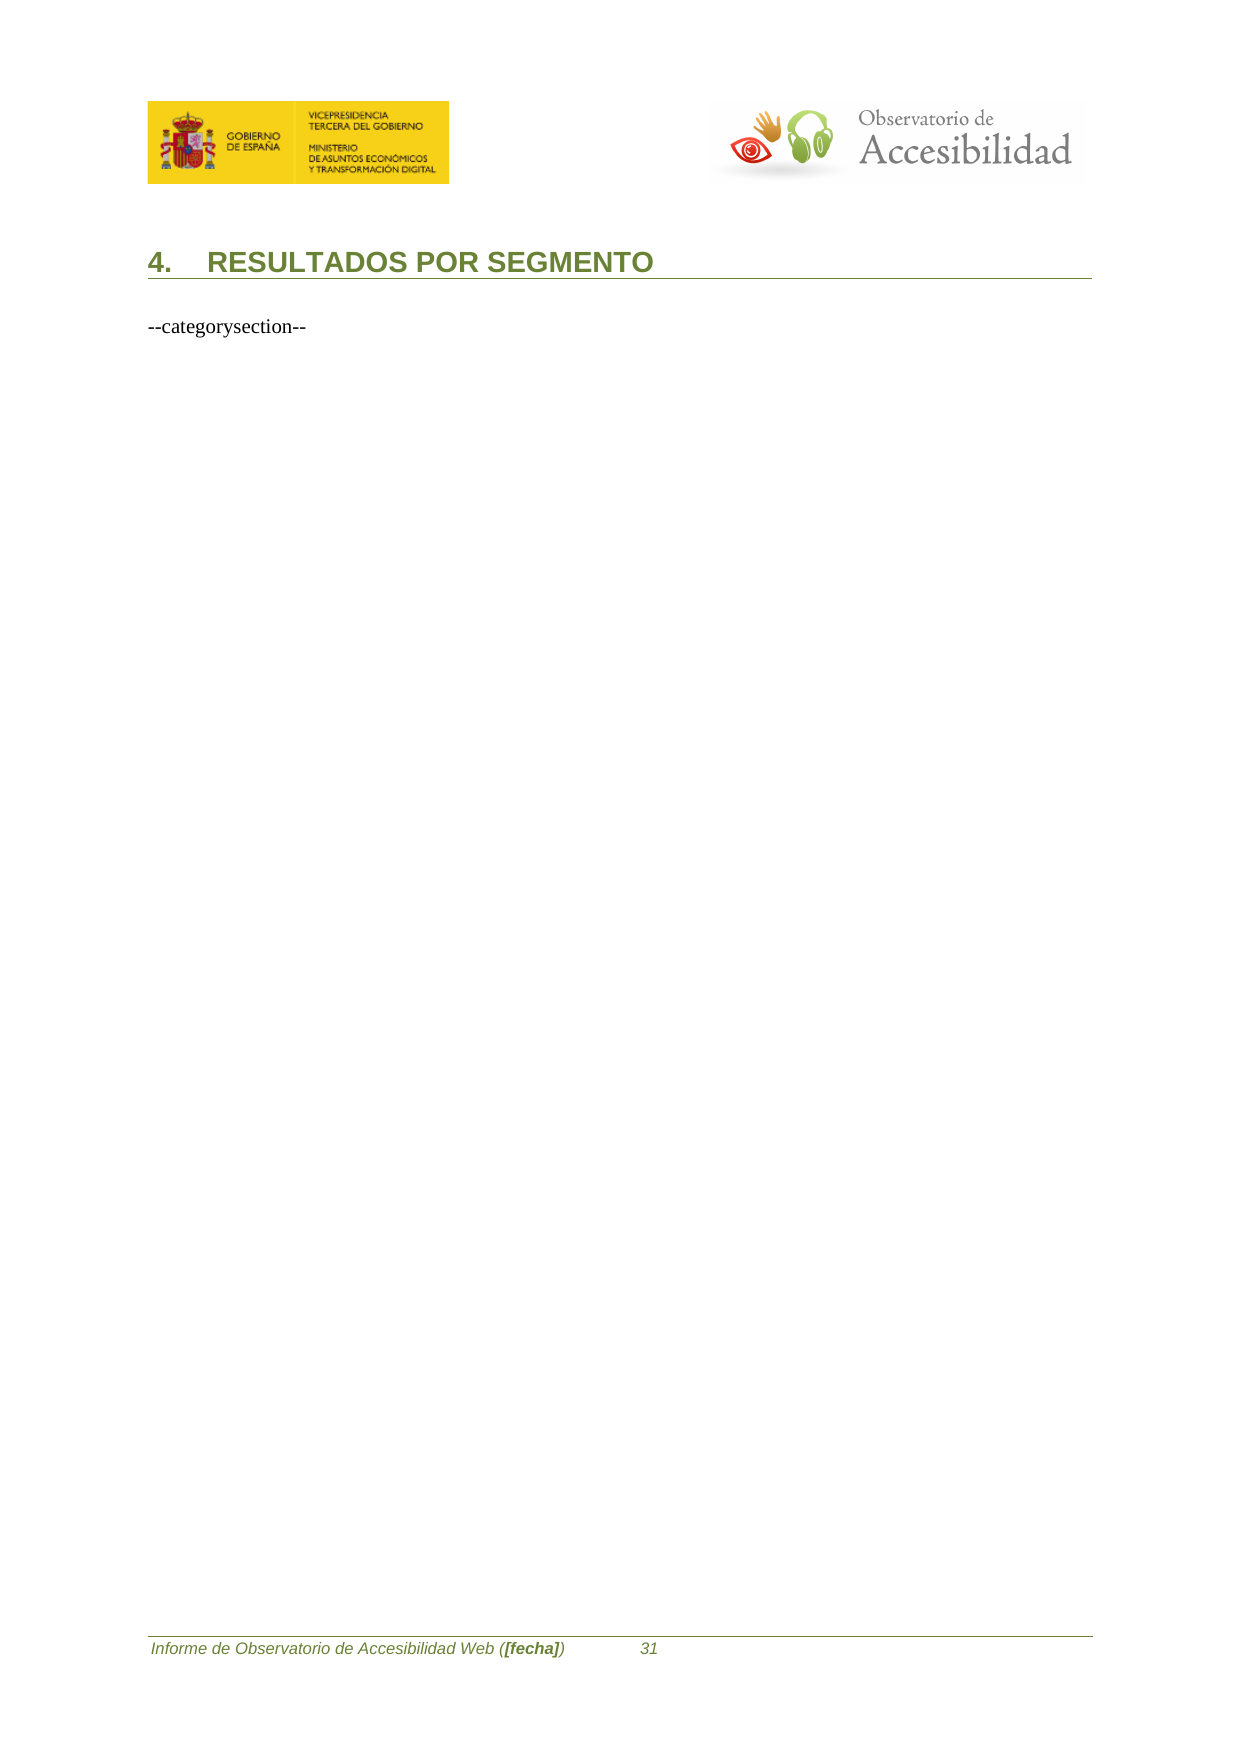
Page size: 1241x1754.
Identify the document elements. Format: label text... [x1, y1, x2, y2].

picture [710, 101, 1086, 184]
subtitle Resultados por segmento [148, 245, 1092, 278]
picture [147, 101, 450, 184]
text --categorysection-- [148, 314, 1092, 338]
